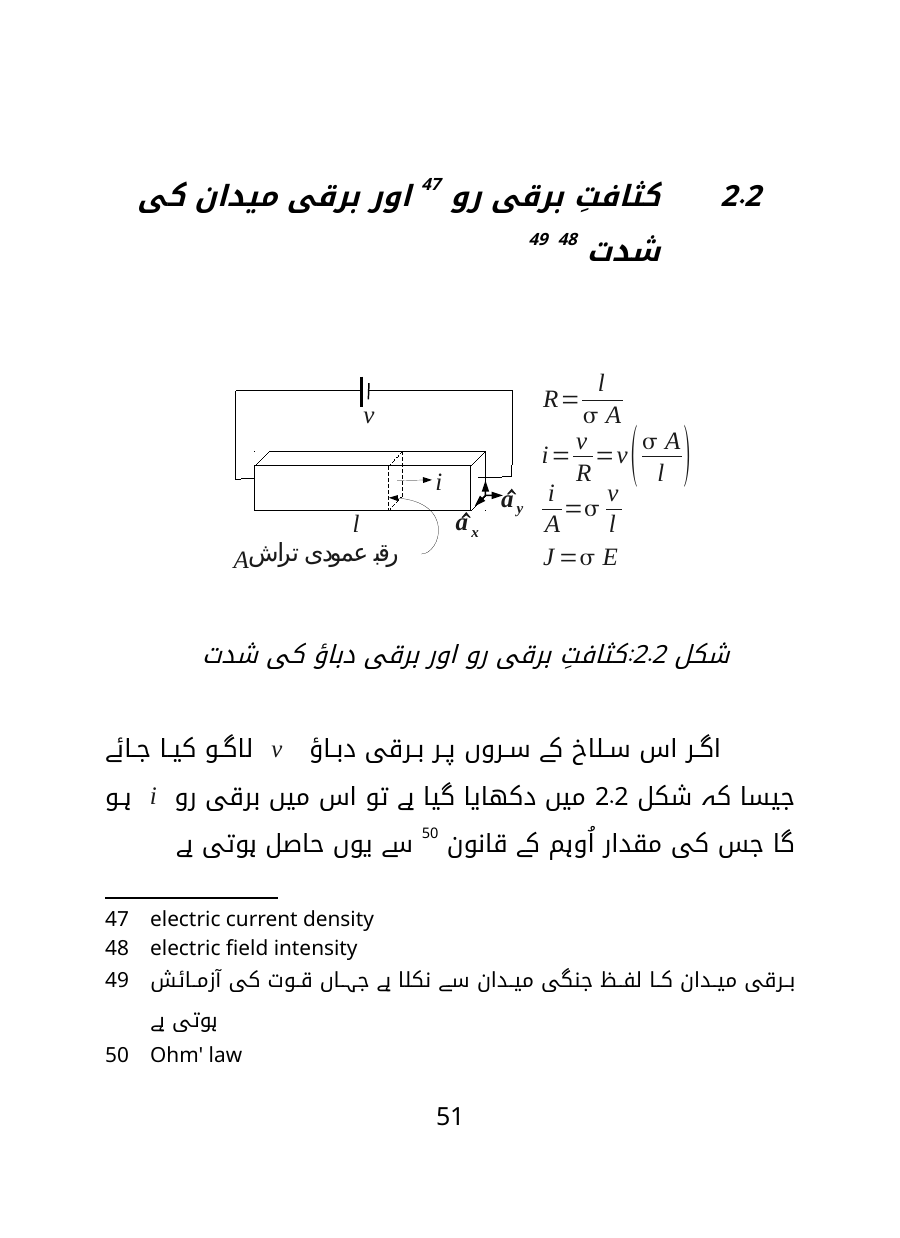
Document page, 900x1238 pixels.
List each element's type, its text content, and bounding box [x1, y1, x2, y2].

list electric current density [105, 904, 795, 933]
list electric field intensity [105, 933, 795, 961]
subtitle کثافتِ برقی رو اور برقی میدان کی شدت [105, 168, 720, 279]
text Ohm' law [105, 1040, 795, 1068]
list برقی میدان کا لفظ جنگی میدان سے نکلا ہے جہاں قوت کی آزمائش ہوتی ہے [105, 961, 795, 1040]
text اگر اس سلاخ کے سروں پر برقی دباؤ لاگو کیا جائے جیسا کہ شکل 2.2 میں دکھایا گیا ہے تو اس میں برقی روہو گا جس کی مقدار اُوہم کے قانون سے یوں حاصل ہوتی ہے [105, 725, 795, 868]
text شکل 2.2:کثافتِ برقی رو اور برقی دباؤ کی شدت [169, 304, 729, 679]
